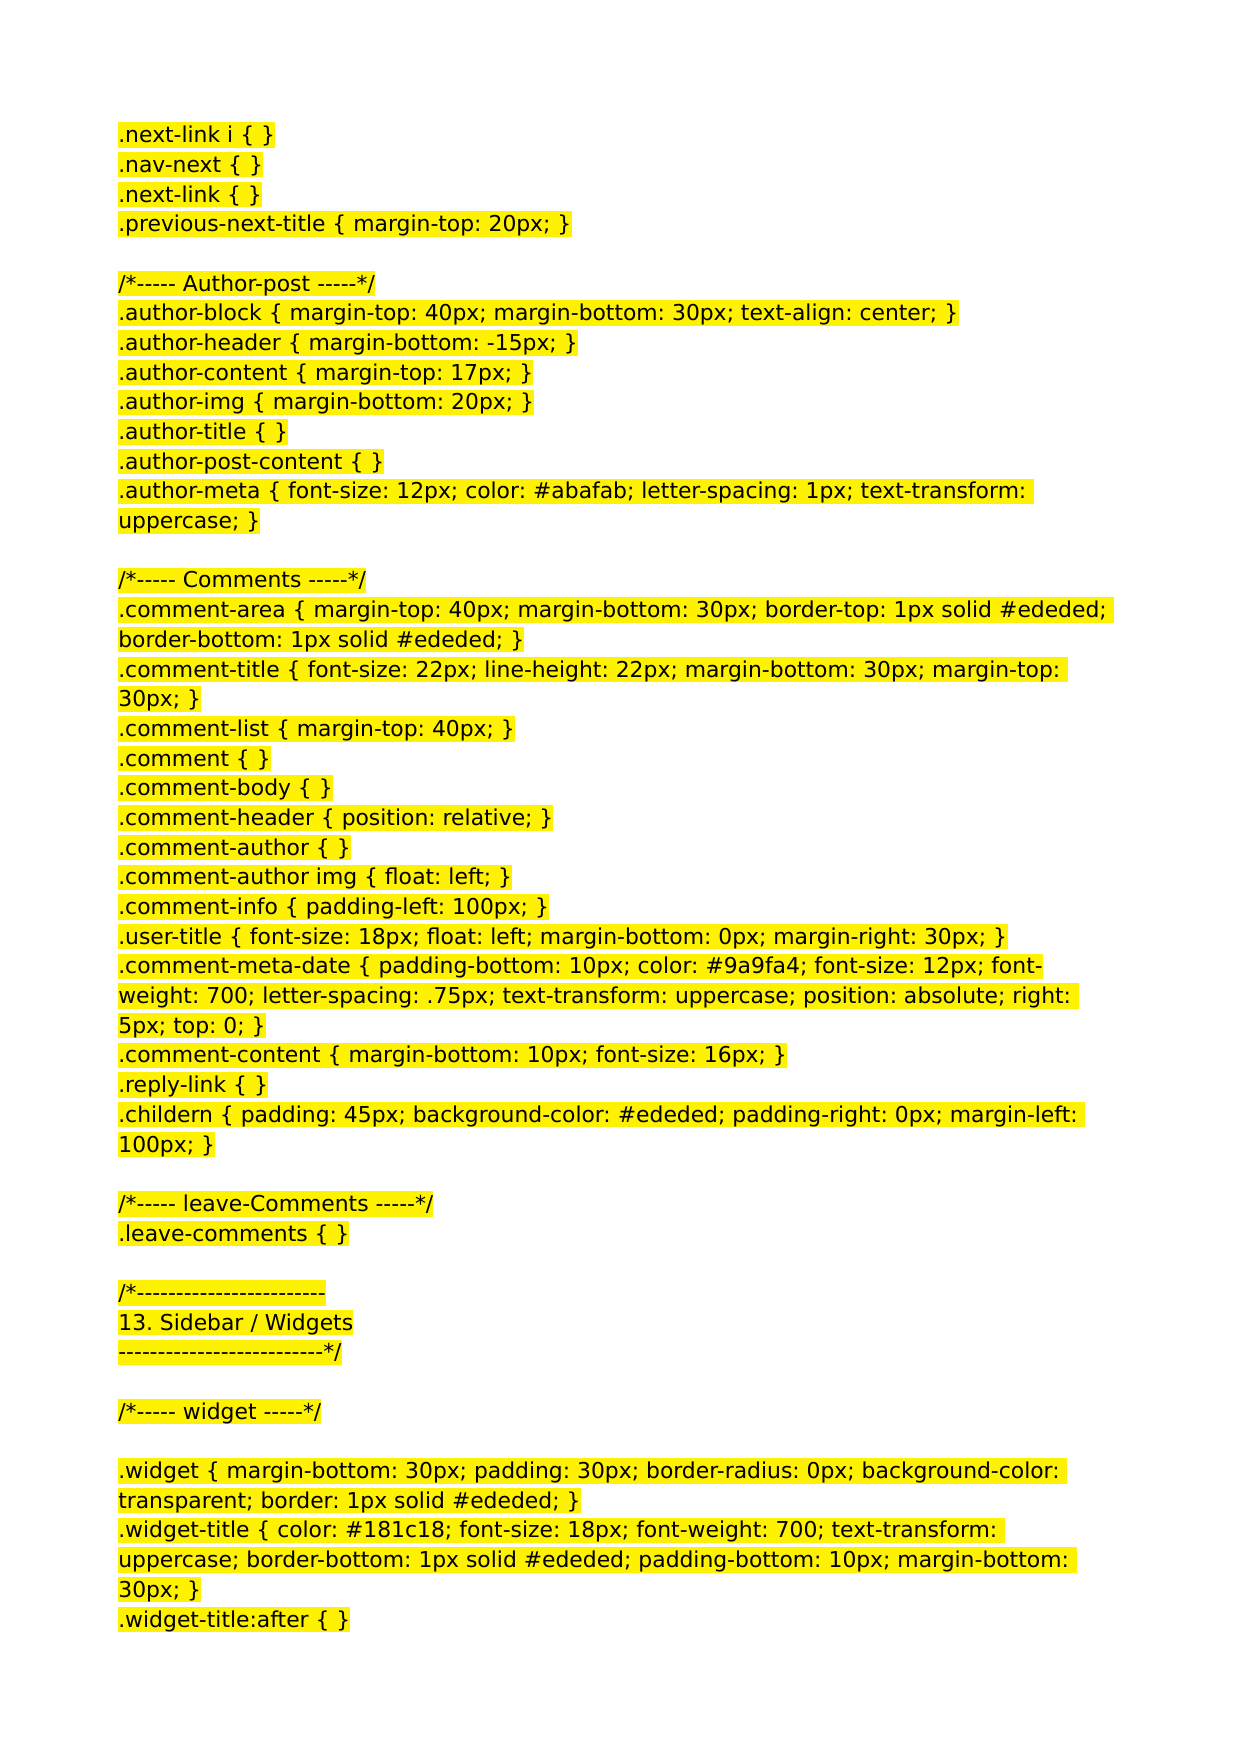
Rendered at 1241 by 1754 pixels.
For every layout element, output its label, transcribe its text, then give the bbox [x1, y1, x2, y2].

text .user-title { font-size: 18px; float: left; margin-bottom: 0px; margin-right: 30px; } [118, 920, 1122, 949]
text .comment-title { font-size: 22px; line-height: 22px; margin-bottom: 30px; margin-top: 30px; } [118, 652, 1122, 712]
text .author-post-content { } [118, 445, 1122, 474]
text /*----- widget -----*/ [118, 1395, 1122, 1424]
text .previous-next-title { margin-top: 20px; } [118, 207, 1122, 237]
text .author-block { margin-top: 40px; margin-bottom: 30px; text-align: center; } [118, 296, 1122, 326]
text .author-header { margin-bottom: -15px; } [118, 326, 1122, 356]
text .comment-list { margin-top: 40px; } [118, 712, 1122, 742]
text .author-title { } [118, 415, 1122, 445]
text .childern { padding: 45px; background-color: #ededed; padding-right: 0px; margin-left: 100px; } [118, 1098, 1122, 1157]
text .next-link i { } [118, 118, 1122, 148]
text .comment-info { padding-left: 100px; } [118, 890, 1122, 920]
text .author-meta { font-size: 12px; color: #abafab; letter-spacing: 1px; text-transform: uppercase; } [118, 474, 1122, 534]
text .widget { margin-bottom: 30px; padding: 30px; border-radius: 0px; background-color: transparent; border: 1px solid #ededed; } [118, 1454, 1122, 1513]
text .next-link { } [118, 177, 1122, 207]
text /*----- Comments -----*/ [118, 563, 1122, 593]
text .comment-area { margin-top: 40px; margin-bottom: 30px; border-top: 1px solid #ededed; border-bottom: 1px solid #ededed; } [118, 593, 1122, 652]
text .widget-title:after { } [118, 1602, 1122, 1632]
text .comment-meta-date { padding-bottom: 10px; color: #9a9fa4; font-size: 12px; font-weight: 700; letter-spacing: .75px; text-transform: uppercase; position: absolute; right: 5px; top: 0; } [118, 949, 1122, 1038]
text .author-content { margin-top: 17px; } [118, 356, 1122, 385]
text --------------------------*/ [118, 1335, 1122, 1365]
text /*------------------------ [118, 1276, 1122, 1306]
text .comment { } [118, 742, 1122, 771]
text .widget-title { color: #181c18; font-size: 18px; font-weight: 700; text-transform: uppercase; border-bottom: 1px solid #ededed; padding-bottom: 10px; margin-bottom: 30px; } [118, 1513, 1122, 1602]
text .comment-author img { float: left; } [118, 860, 1122, 890]
text .author-img { margin-bottom: 20px; } [118, 385, 1122, 415]
text .leave-comments { } [118, 1217, 1122, 1246]
text /*----- Author-post -----*/ [118, 267, 1122, 296]
text 13. Sidebar / Widgets [118, 1306, 1122, 1335]
text .comment-body { } [118, 771, 1122, 801]
text .nav-next { } [118, 148, 1122, 177]
text .comment-author { } [118, 831, 1122, 860]
text .reply-link { } [118, 1068, 1122, 1098]
text .comment-content { margin-bottom: 10px; font-size: 16px; } [118, 1038, 1122, 1068]
text /*----- leave-Comments -----*/ [118, 1187, 1122, 1217]
text .comment-header { position: relative; } [118, 801, 1122, 831]
